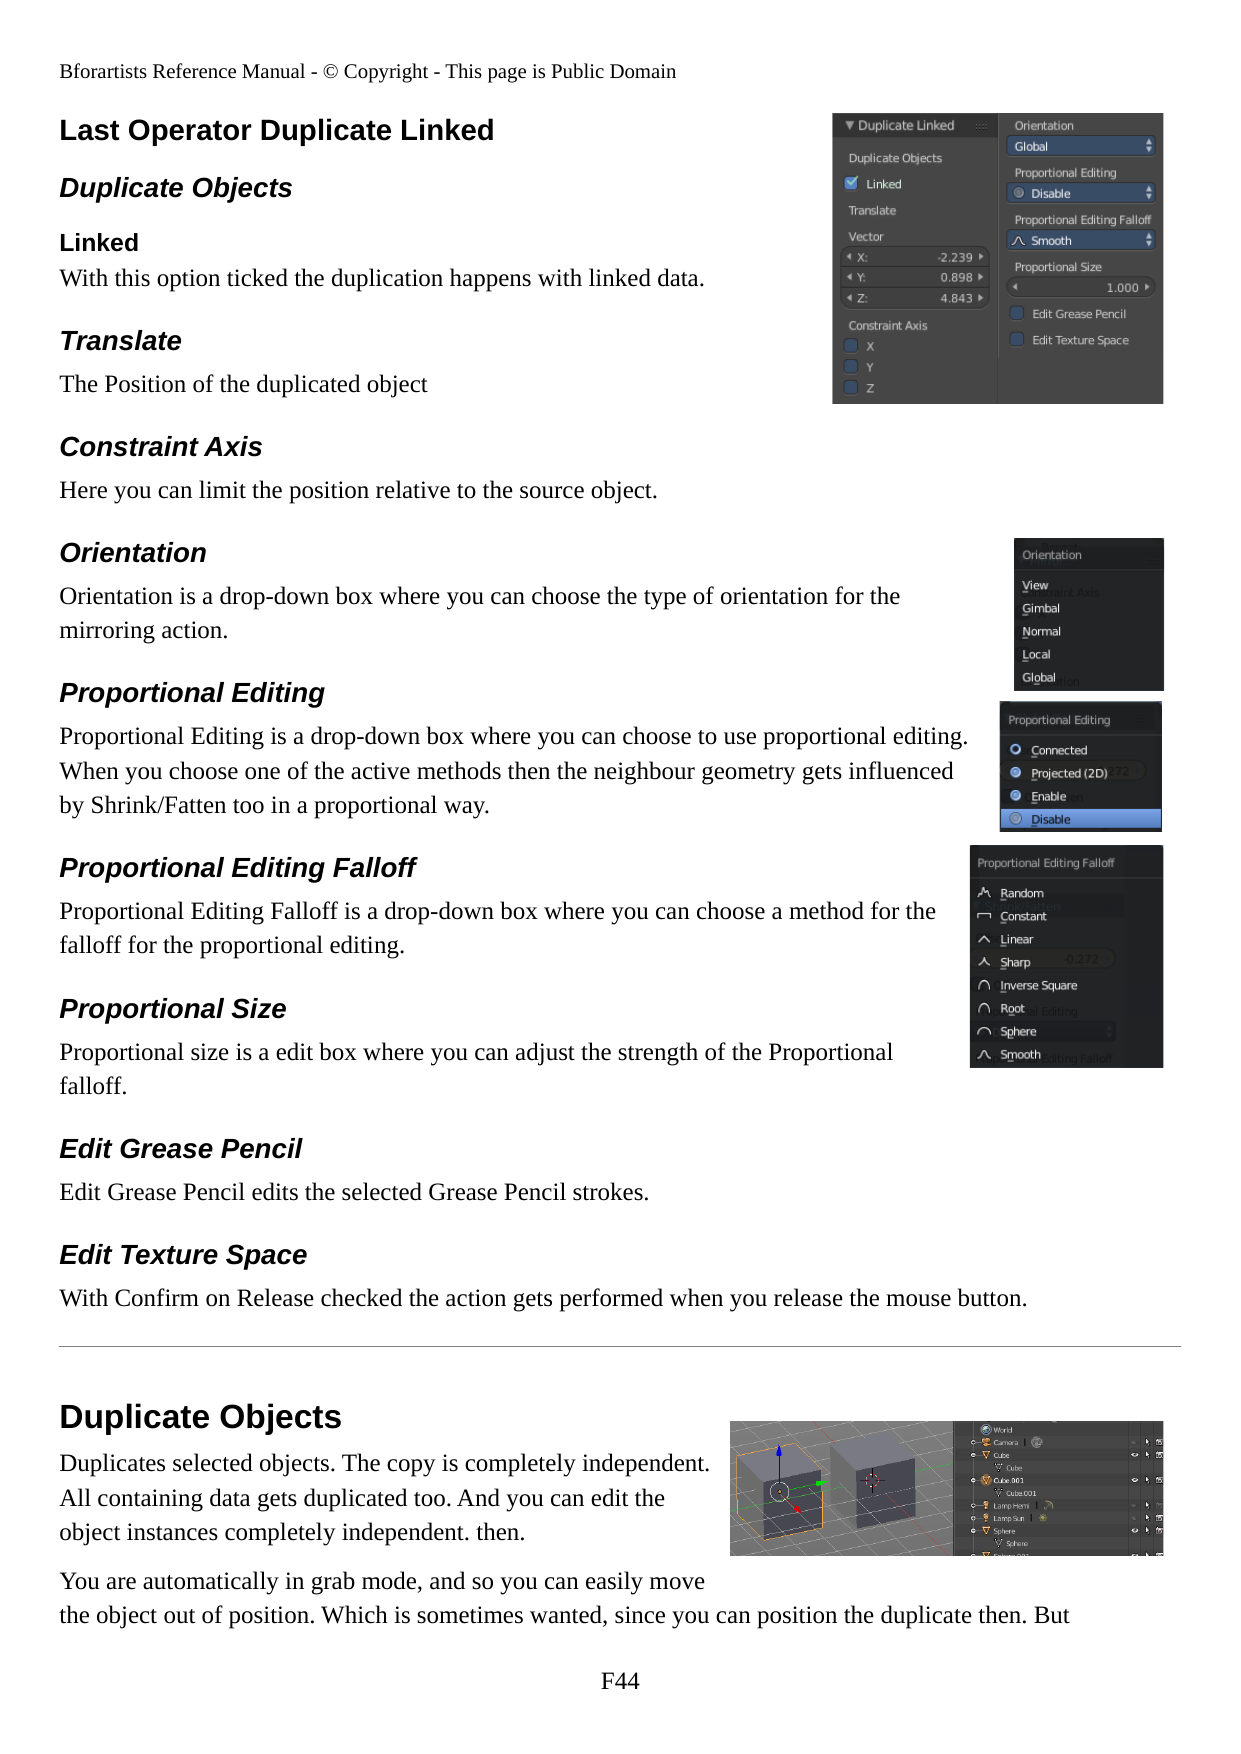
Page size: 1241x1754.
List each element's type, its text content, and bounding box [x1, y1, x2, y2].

subtitle Edit Grease Pencil [59, 1133, 1181, 1164]
text Orientation is a drop-down box where you can choose the type of orientation for the mirroring action. [59, 581, 1014, 644]
text Proportional Editing Falloff is a drop-down box where you can choose a method for the falloff for the proportional editing. [59, 896, 969, 959]
subtitle Constraint Axis [59, 431, 1181, 462]
subtitle [1164, 228, 1181, 257]
subtitle Orientation [59, 536, 1181, 568]
text Here you can limit the position relative to the source object. [59, 475, 1181, 504]
subtitle Edit Texture Space [59, 1238, 1181, 1270]
subtitle Proportional Size [59, 992, 969, 1024]
subtitle [1164, 324, 1181, 356]
subtitle Duplicate Objects [59, 1397, 1181, 1436]
picture [730, 1421, 1164, 1556]
text The Position of the duplicated object [59, 369, 832, 398]
text With this option ticked the duplication happens with linked data. [59, 263, 832, 292]
text You are automatically in grab mode, and so you can easily move the object out of position. Which is sometimes wanted, since you can position the duplicate then. But [59, 1566, 1181, 1629]
picture [832, 113, 1164, 404]
text Proportional size is a edit box where you can adjust the strength of the Proportional falloff. [59, 1037, 1181, 1100]
subtitle Duplicate Objects [59, 171, 832, 203]
picture [1014, 538, 1165, 691]
text Duplicates selected objects. The copy is completely independent. All containing data gets duplicated too. And you can edit the object instances completely independent. then. [59, 1448, 730, 1546]
subtitle [1164, 992, 1181, 1024]
subtitle Linked [59, 228, 832, 257]
subtitle Translate [59, 324, 832, 356]
subtitle [1164, 171, 1181, 203]
picture [999, 701, 1162, 832]
text With Confirm on Release checked the action gets performed when you release the mouse button. [59, 1283, 1181, 1312]
picture [969, 845, 1164, 1068]
subtitle Last Operator Duplicate Linked [59, 113, 832, 146]
text Proportional Editing is a drop-down box where you can choose to use proportional editing. When you choose one of the active methods then the neighbour geometry gets influenced by Shrink/Fatten too in a proportional way. [59, 721, 999, 819]
subtitle Proportional Editing [59, 677, 1181, 709]
subtitle Proportional Editing Falloff [59, 852, 969, 884]
text Edit Grease Pencil edits the selected Grease Pencil strokes. [59, 1177, 1181, 1206]
